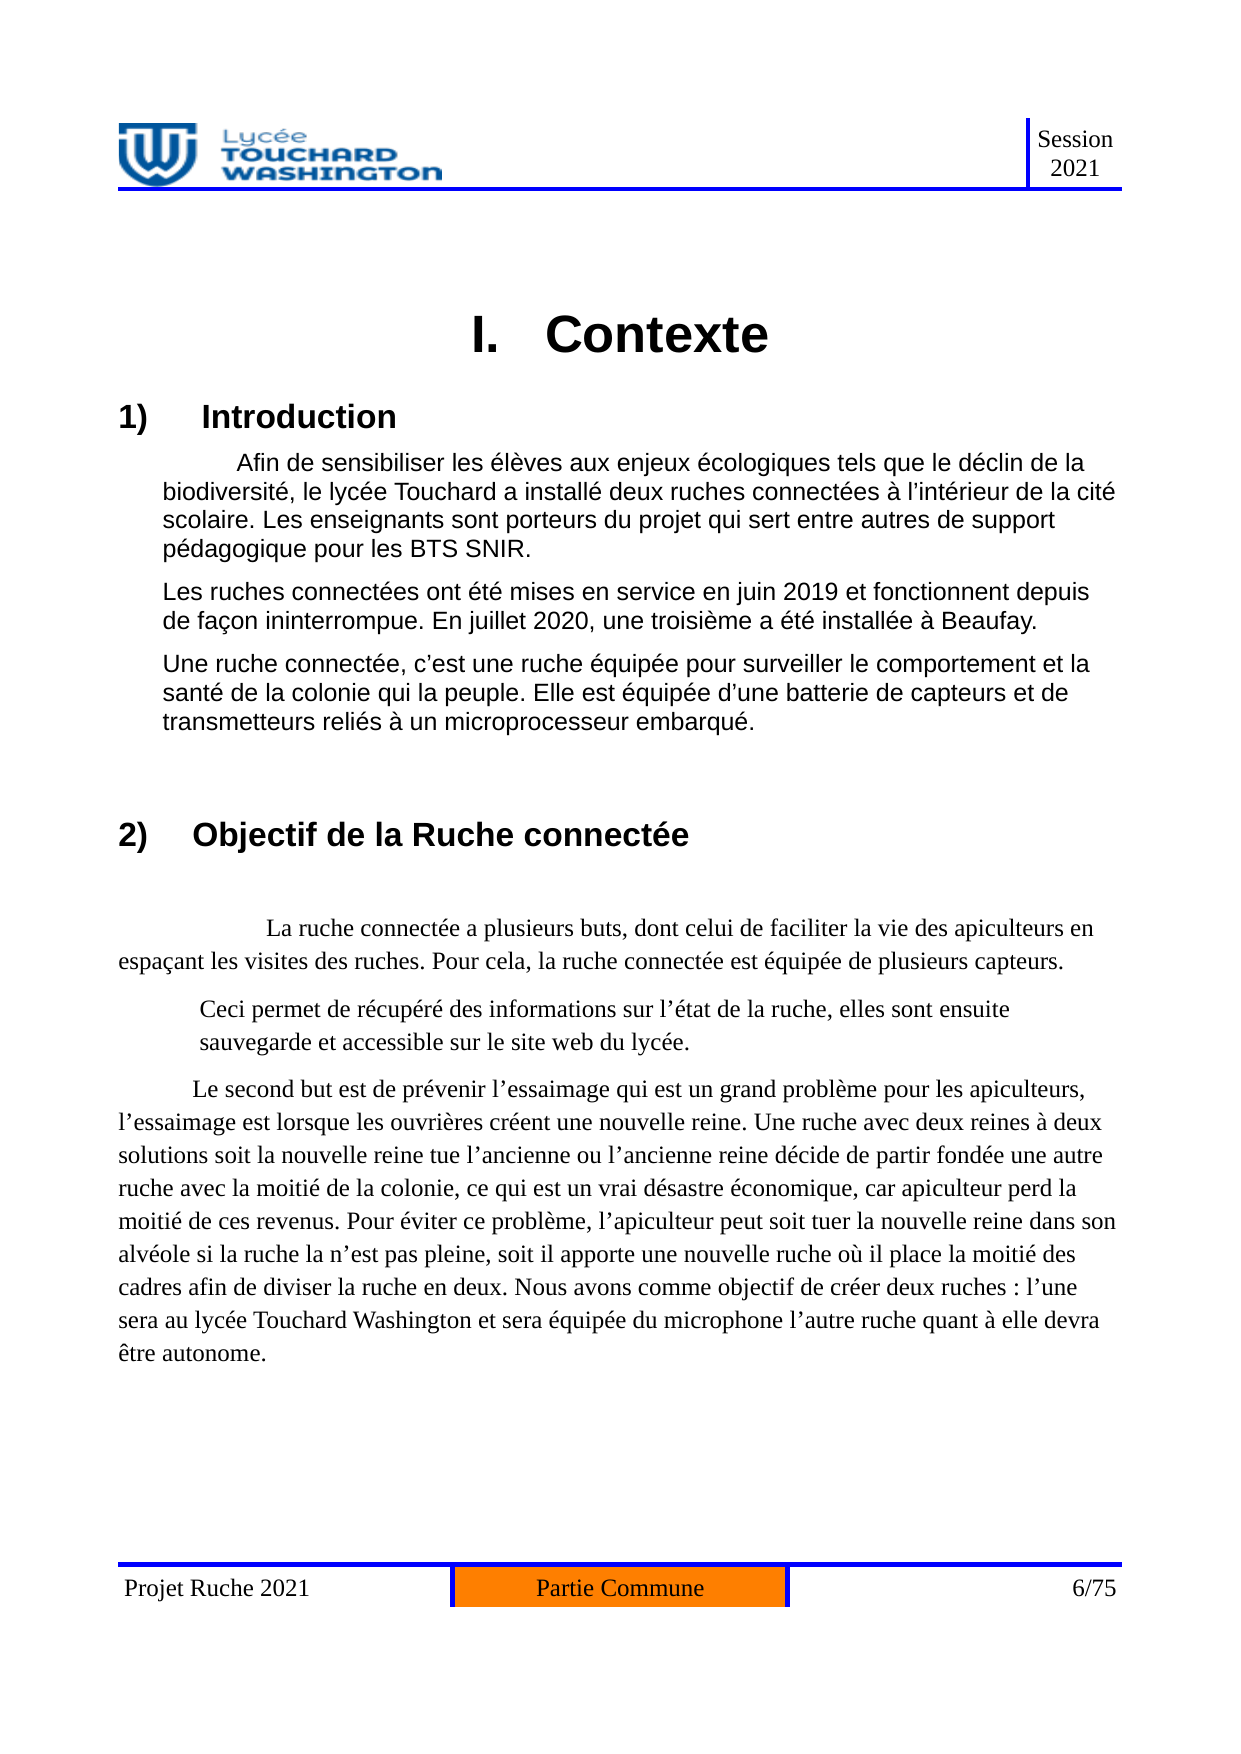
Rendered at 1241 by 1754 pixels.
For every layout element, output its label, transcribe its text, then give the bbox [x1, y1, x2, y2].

picture [118, 123, 442, 187]
text La ruche connectée a plusieurs buts, dont celui de faciliter la vie des apiculteurs en espaçant les visites des ruches. Pour cela, la ruche connectée est équipée de plusieurs capteurs. [118, 913, 1122, 975]
list Ceci permet de récupéré des informations sur l’état de la ruche, elles sont ensuite sauvegarde et accessible sur le site web du lycée. [162, 994, 1122, 1056]
text Afin de sensibiliser les élèves aux enjeux écologiques tels que le déclin de la biodiversité, le lycée Touchard a installé deux ruches connectées à l’intérieur de la cité scolaire. Les enseignants sont porteurs du projet qui sert entre autres de support pédagogique pour les BTS SNIR. [162, 448, 1122, 563]
text Le second but est de prévenir l’essaimage qui est un grand problème pour les apiculteurs, l’essaimage est lorsque les ouvrières créent une nouvelle reine. Une ruche avec deux reines à deux solutions soit la nouvelle reine tue l’ancienne ou l’ancienne reine décide de partir fondée une autre ruche avec la moitié de la colonie, ce qui est un vrai désastre économique, car apiculteur perd la moitié de ces revenus. Pour éviter ce problème, l’apiculteur peut soit tuer la nouvelle reine dans son alvéole si la ruche la n’est pas pleine, soit il apporte une nouvelle ruche où il place la moitié des cadres afin de diviser la ruche en deux. Nous avons comme objectif de créer deux ruches : l’une sera au lycée Touchard Washington et sera équipée du microphone l’autre ruche quant à elle devra être autonome. [118, 1074, 1122, 1367]
subtitle Introduction [118, 397, 1122, 435]
subtitle Objectif de la Ruche connectée [118, 814, 1122, 853]
text Les ruches connectées ont été mises en service en juin 2019 et fonctionnent depuis de façon ininterrompue. En juillet 2020, une troisième a été installée à Beaufay. [162, 577, 1122, 635]
subtitle Contexte [118, 303, 1122, 363]
text Une ruche connectée, c’est une ruche équipée pour surveiller le comportement et la santé de la colonie qui la peuple. Elle est équipée d’une batterie de capteurs et de transmetteurs reliés à un microprocesseur embarqué. [162, 649, 1122, 736]
